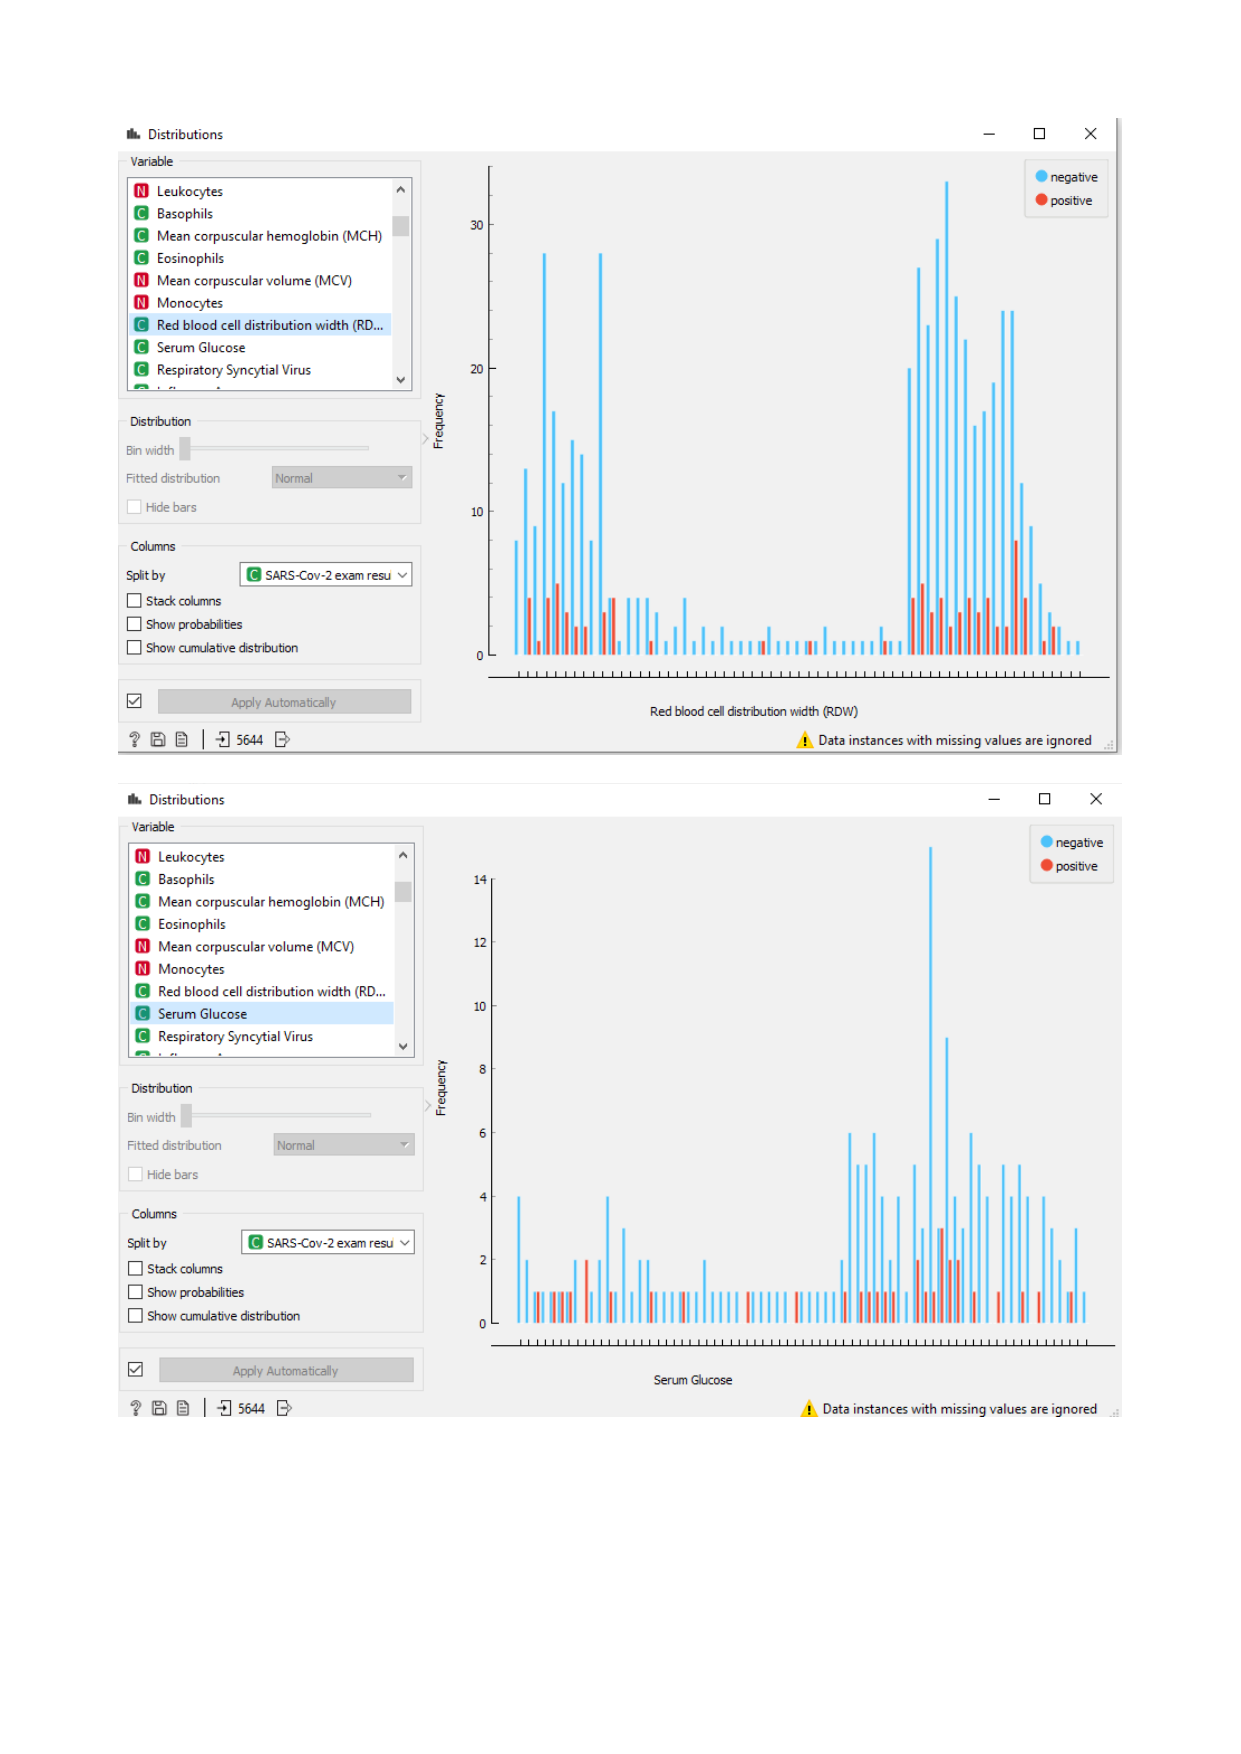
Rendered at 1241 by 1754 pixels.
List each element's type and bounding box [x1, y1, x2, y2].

picture [118, 783, 1122, 1417]
picture [118, 118, 1122, 755]
